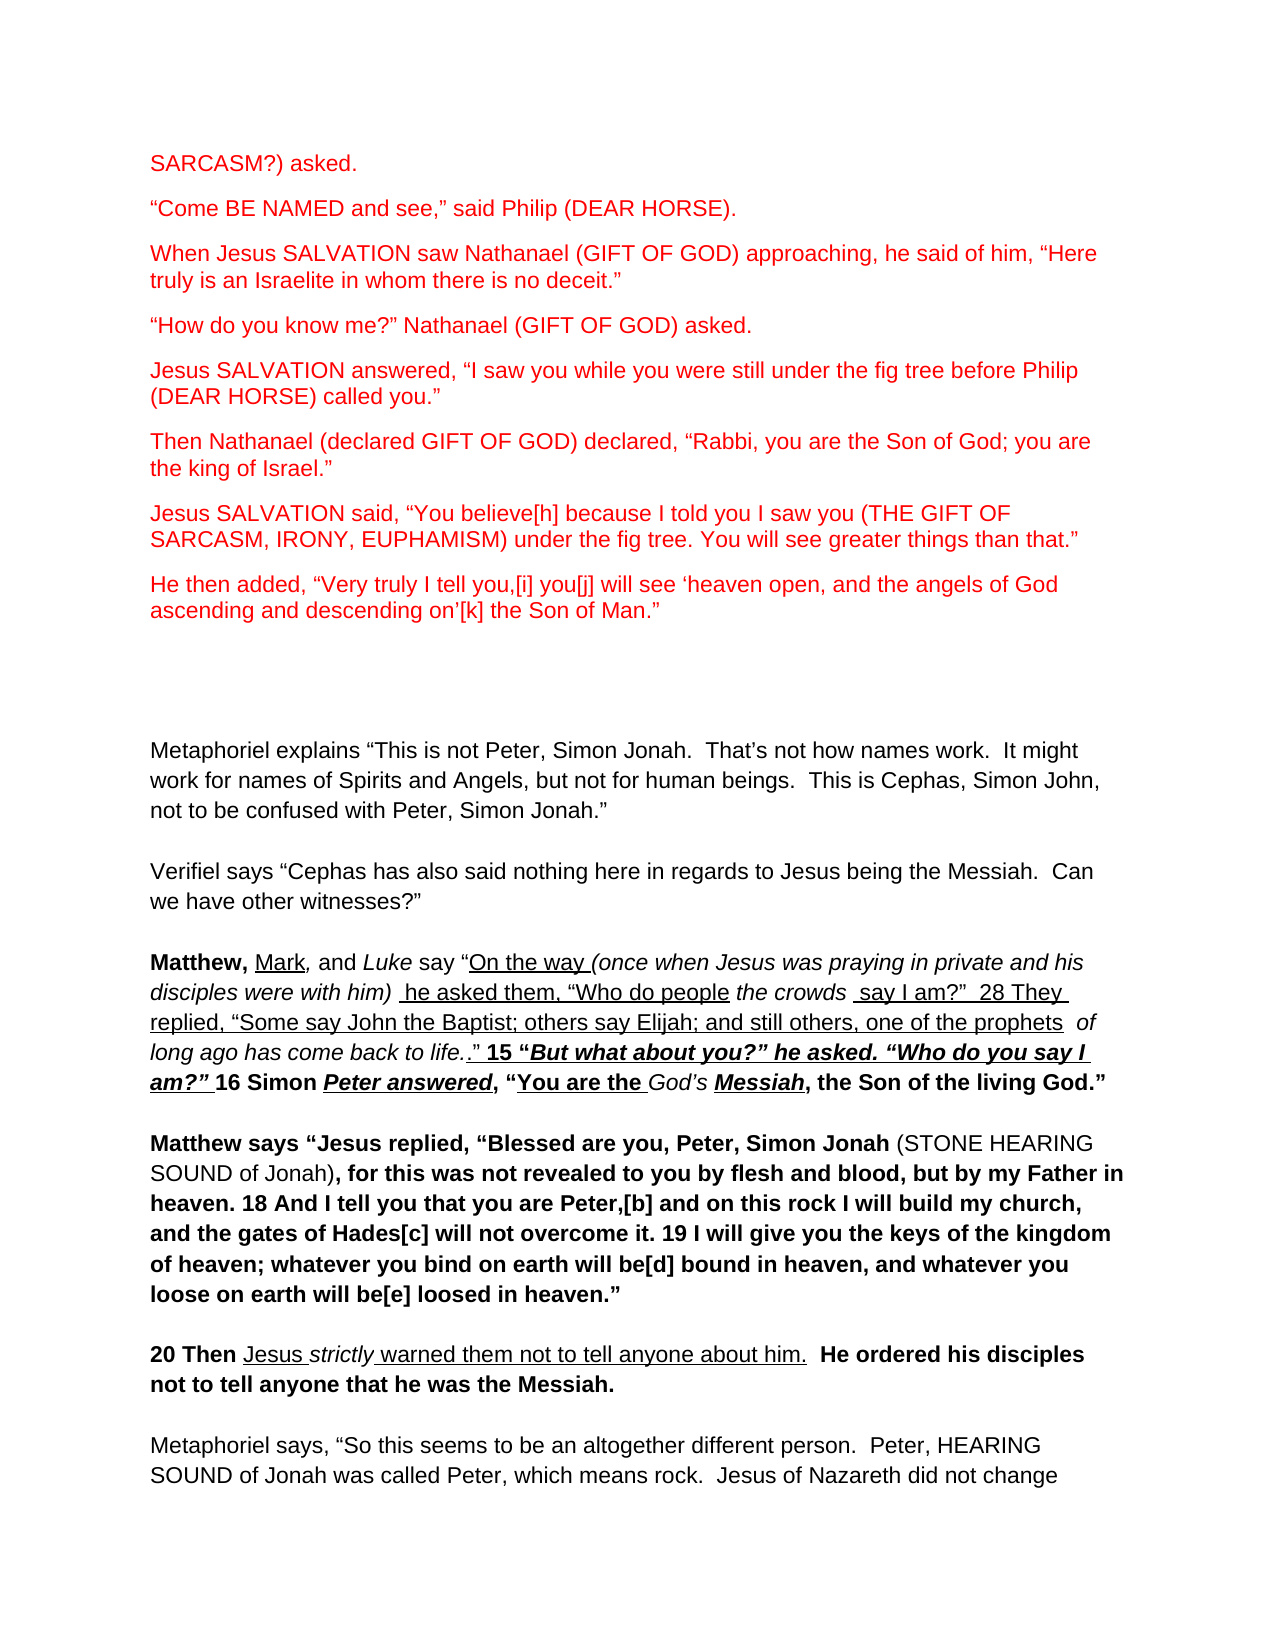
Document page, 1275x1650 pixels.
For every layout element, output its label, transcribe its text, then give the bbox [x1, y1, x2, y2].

text SARCASM?) asked. [150, 150, 1125, 176]
text Matthew, Mark, and Luke say “On the way (once when Jesus was praying in private and his disciples were with him) he asked them, “Who do people the crowds say I am?” 28 They replied, “Some say John the Baptist; others say Elijah; and still others, one of the prophets of long ago has come back to life..” 15 “But what about you?” he asked. “Who do you say I am?” 16 Simon Peter answered, “You are the God’s Messiah, the Son of the living God.” [150, 948, 1125, 1096]
text He then added, “Very truly I tell you,[i] you[j] will see ‘heaven open, and the angels of God ascending and descending on’[k] the Son of Man.” [150, 571, 1125, 624]
text When Jesus SALVATION saw Nathanael (GIFT OF GOD) approaching, he said of him, “Here truly is an Israelite in whom there is no deceit.” [150, 240, 1125, 293]
text Metaphoriel says, “So this seems to be an altogether different person. Peter, HEARING SOUND of Jonah was called Peter, which means rock. Jesus of Nazareth did not change [150, 1432, 1125, 1488]
text 20 Then Jesus strictly warned them not to tell anyone about him. He ordered his disciples not to tell anyone that he was the Messiah. [150, 1341, 1125, 1398]
text Metaphoriel explains “This is not Peter, Simon Jonah. That’s not how names work. It might work for names of Spirits and Angels, but not for human beings. This is Cephas, Simon John, not to be confused with Peter, Simon Jonah.” [150, 737, 1125, 824]
text Verifiel says “Cephas has also said nothing here in regards to Jesus being the Messiah. Can we have other witnesses?” [150, 858, 1125, 914]
text “How do you know me?” Nathanael (GIFT OF GOD) asked. [150, 312, 1125, 338]
text Matthew says “Jesus replied, “Blessed are you, Peter, Simon Jonah (STONE HEARING SOUND of Jonah), for this was not revealed to you by flesh and blood, but by my Father in heaven. 18 And I tell you that you are Peter,[b] and on this rock I will build my church, and the gates of Hades[c] will not overcome it. 19 I will give you the keys of the kingdom of heaven; whatever you bind on earth will be[d] bound in heaven, and whatever you loose on earth will be[e] loosed in heaven.” [150, 1130, 1125, 1307]
text Jesus SALVATION answered, “I saw you while you were still under the fig tree before Philip (DEAR HORSE) called you.” [150, 357, 1125, 409]
text Then Nathanael (declared GIFT OF GOD) declared, “Rabbi, you are the Son of God; you are the king of Israel.” [150, 428, 1125, 481]
text “Come BE NAMED and see,” said Philip (DEAR HORSE). [150, 195, 1125, 221]
text Jesus SALVATION said, “You believe[h] because I told you I saw you (THE GIFT OF SARCASM, IRONY, EUPHAMISM) under the fig tree. You will see greater things than that.” [150, 500, 1125, 552]
